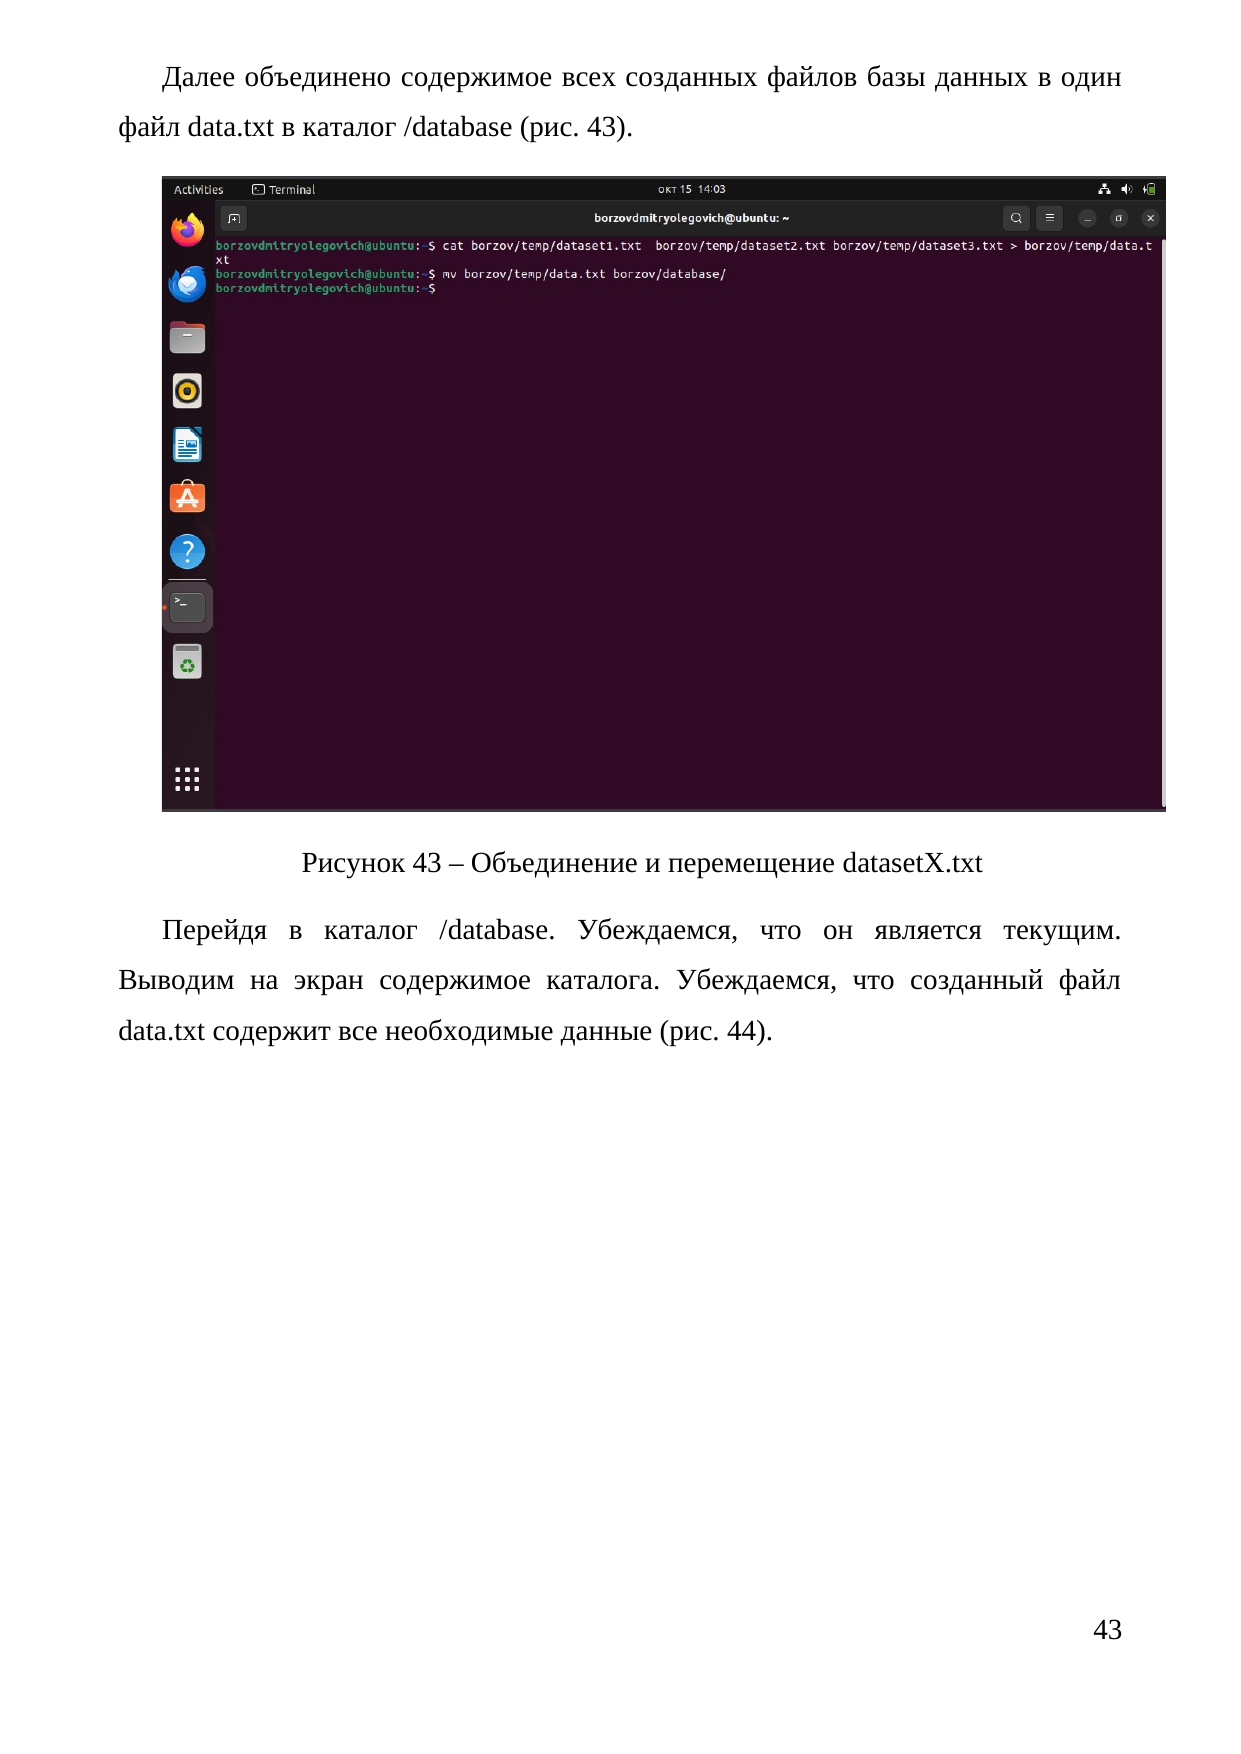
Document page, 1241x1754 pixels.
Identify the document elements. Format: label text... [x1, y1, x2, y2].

picture [161, 176, 1166, 812]
text Далее объединено содержимое всех созданных файлов базы данных в один файл data.txt в каталог /database (рис. 43). [118, 59, 1122, 143]
text Перейдя в каталог /database. Убеждаемся, что он является текущим. Выводим на экран содержимое каталога. Убеждаемся, что созданный файл data.txt содержит все необходимые данные (рис. 44). [118, 912, 1122, 1046]
text Рисунок 43 – Объединение и перемещение datasetX.txt [118, 845, 1122, 879]
